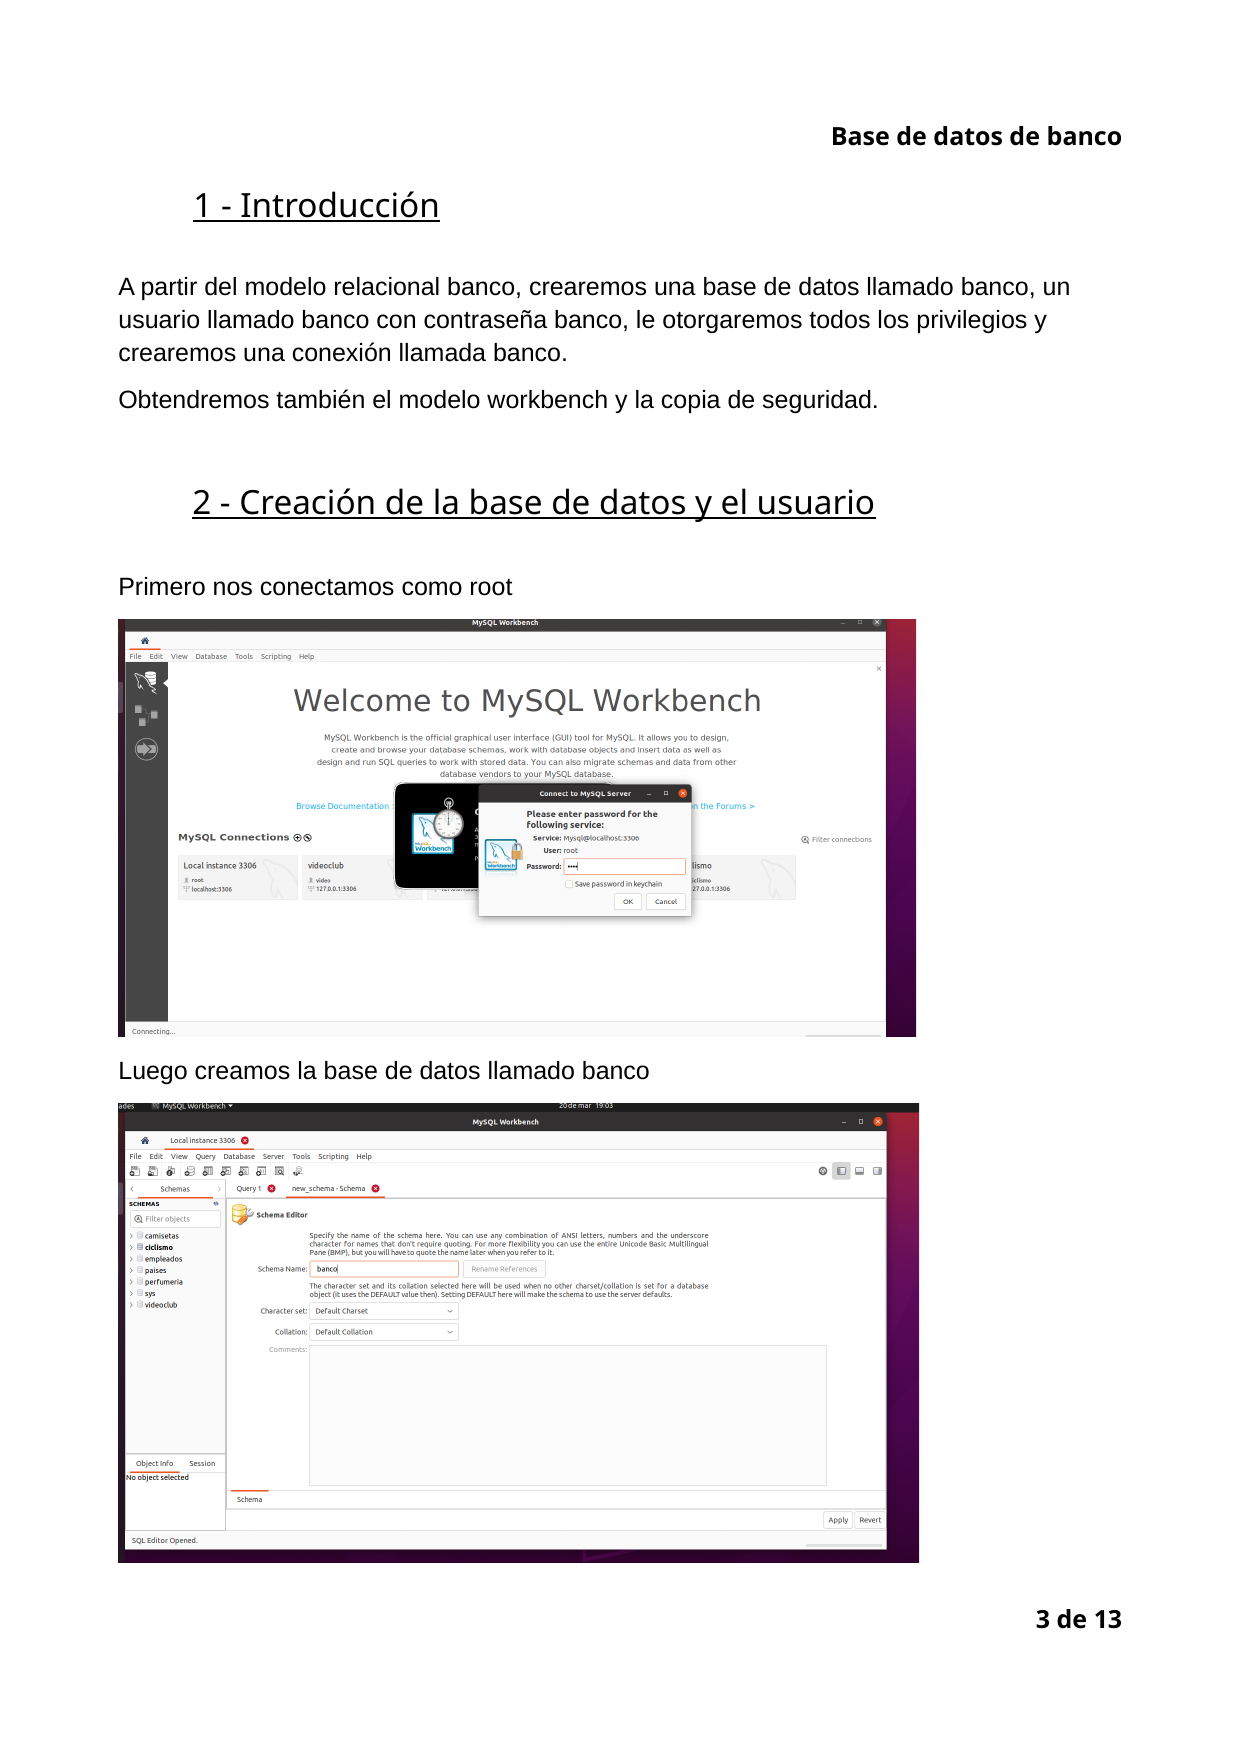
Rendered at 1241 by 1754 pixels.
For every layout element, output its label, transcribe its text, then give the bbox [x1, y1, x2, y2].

picture [118, 1103, 920, 1563]
text 2 - Creación de la base de datos y el usuario [118, 478, 1122, 524]
text A partir del modelo relacional banco, crearemos una base de datos llamado banco, un usuario llamado banco con contraseña banco, le otorgaremos todos los privilegios y crearemos una conexión llamada banco. [118, 272, 1122, 367]
picture [118, 619, 917, 1037]
list 1 - Introducción [156, 182, 1122, 227]
text Obtendremos también el modelo workbench y la copia de seguridad. [118, 386, 1122, 414]
text Primero nos conectamos como root [118, 572, 1122, 600]
text Luego creamos la base de datos llamado banco [118, 1056, 1122, 1084]
